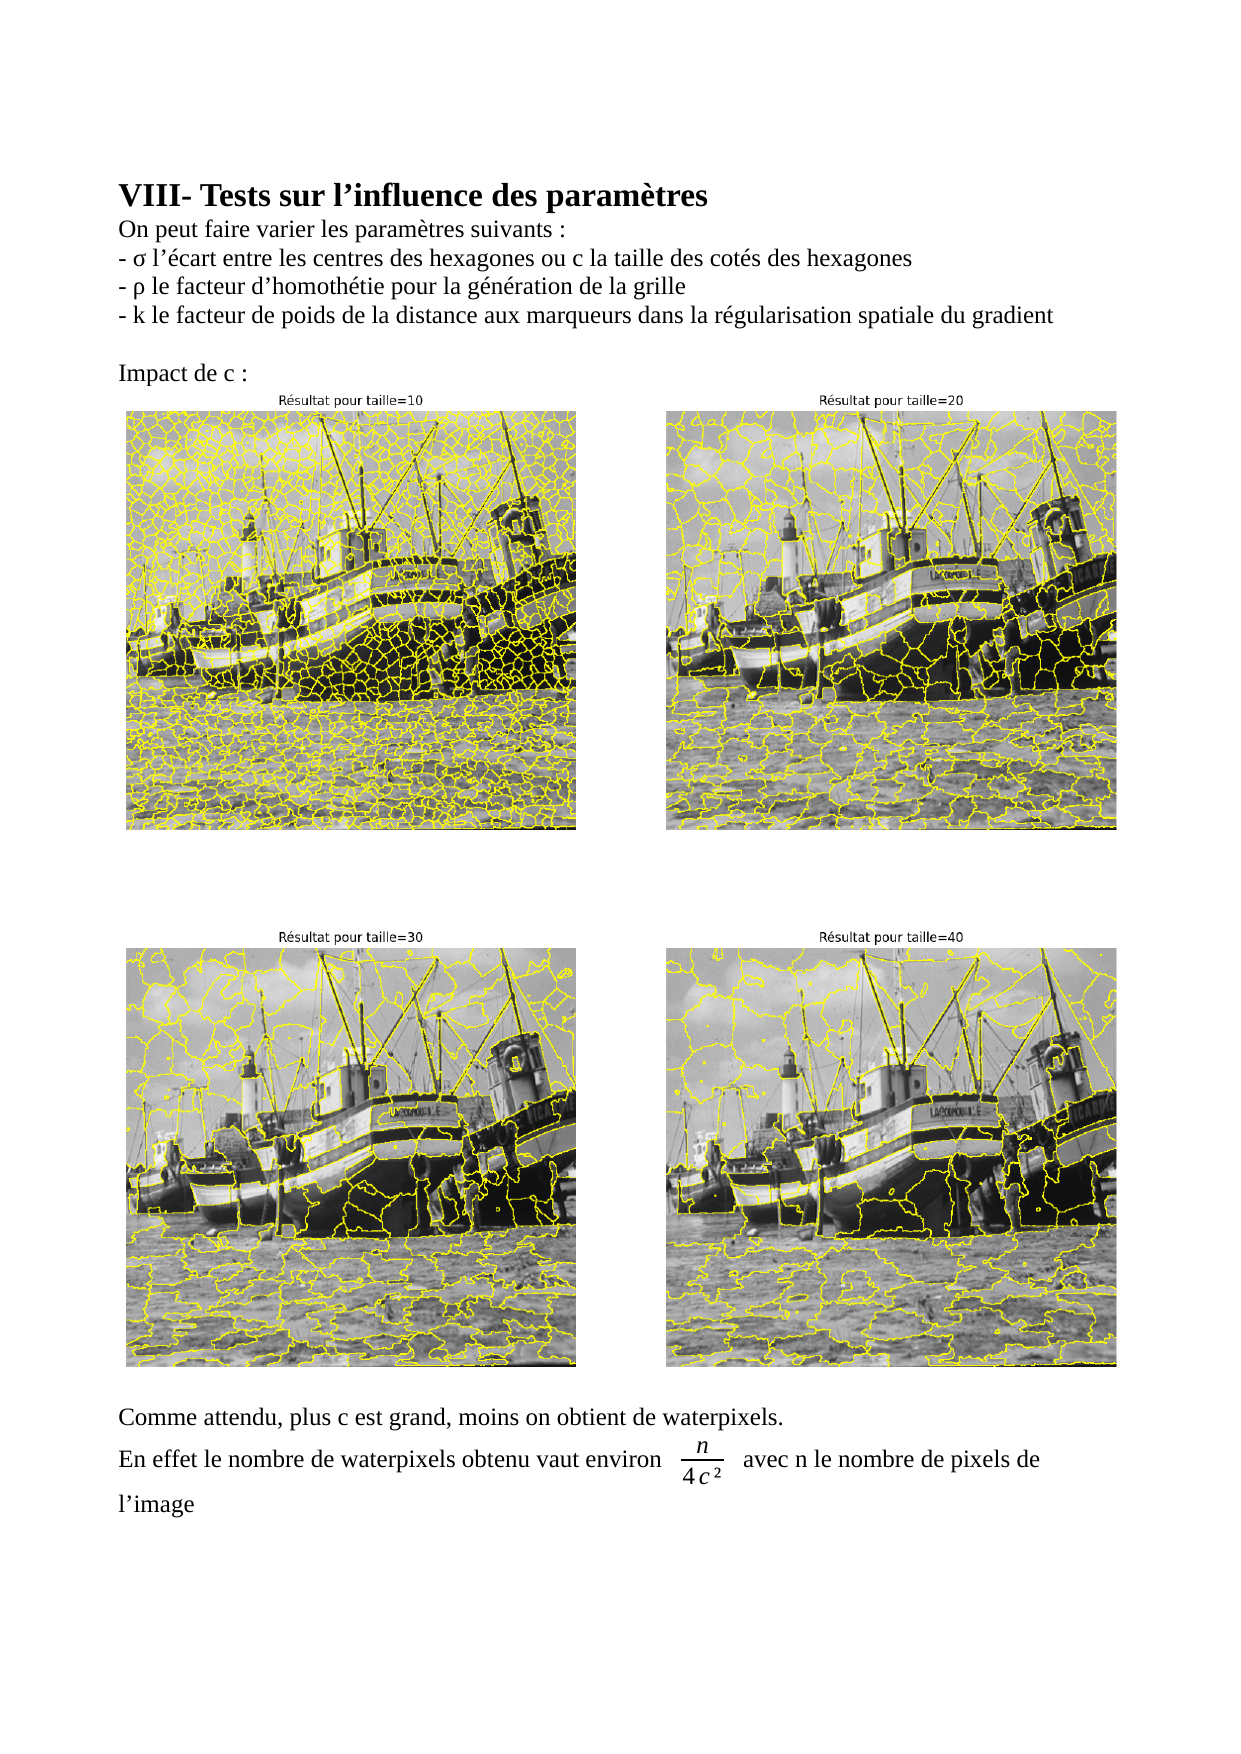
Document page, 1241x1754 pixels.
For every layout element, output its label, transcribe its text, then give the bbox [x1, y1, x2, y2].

text On peut faire varier les paramètres suivants : [118, 214, 1122, 243]
text - k le facteur de poids de la distance aux marqueurs dans la régularisation spatiale du gradient [118, 300, 1122, 329]
text Impact de c : [118, 358, 1122, 386]
text - σ l’écart entre les centres des hexagones ou c la taille des cotés des hexagones [118, 243, 1122, 271]
text VIII- Tests sur l’influence des paramètres [118, 176, 1122, 214]
text - ρ le facteur d’homothétie pour la génération de la grille [118, 271, 1122, 300]
picture [118, 386, 1123, 1374]
text En effet le nombre de waterpixels obtenu vaut environavec n le nombre de pixels de l’image [118, 1431, 1122, 1518]
text Comme attendu, plus c est grand, moins on obtient de waterpixels. [118, 1402, 1122, 1431]
